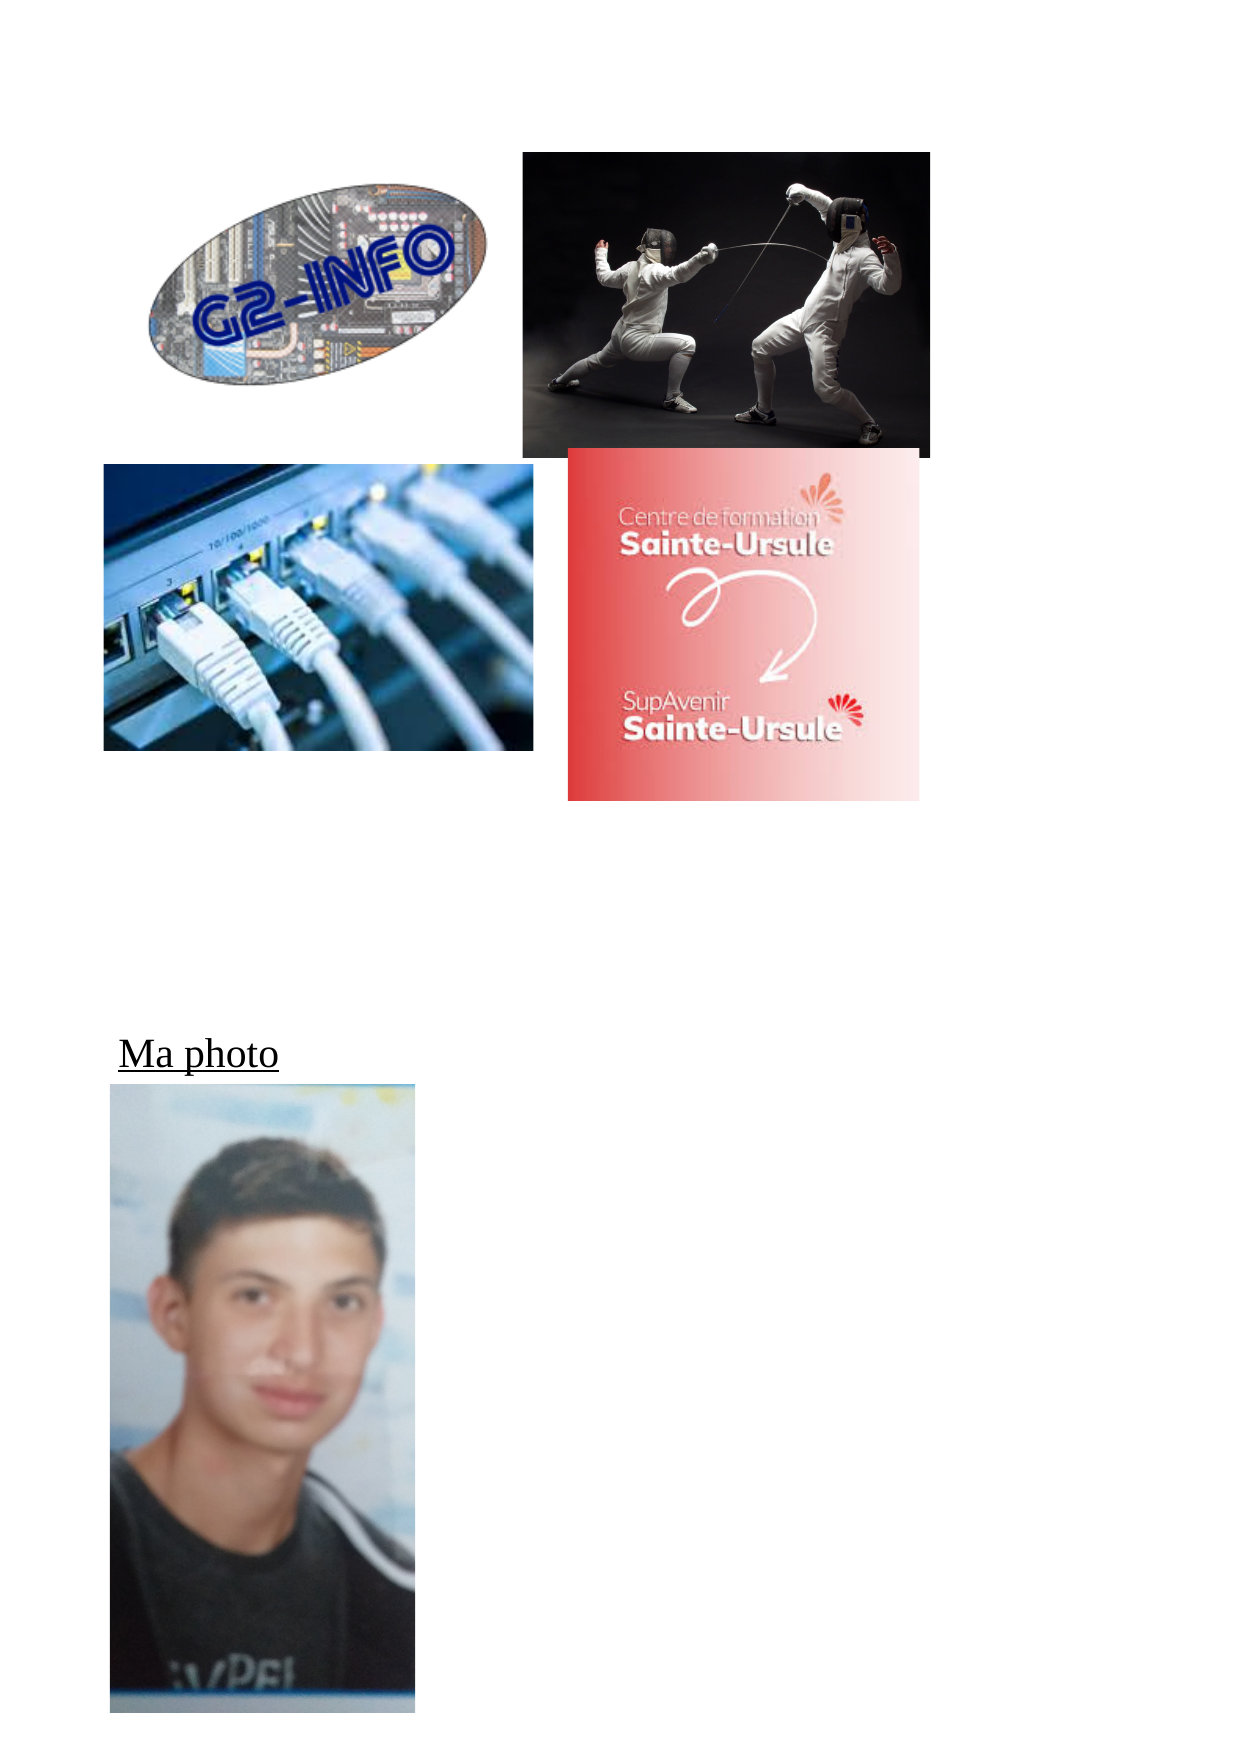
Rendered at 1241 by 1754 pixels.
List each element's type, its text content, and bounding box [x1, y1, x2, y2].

picture [107, 152, 930, 801]
picture [109, 1084, 415, 1713]
picture [103, 464, 534, 751]
text Ma photo [118, 1028, 1122, 1076]
